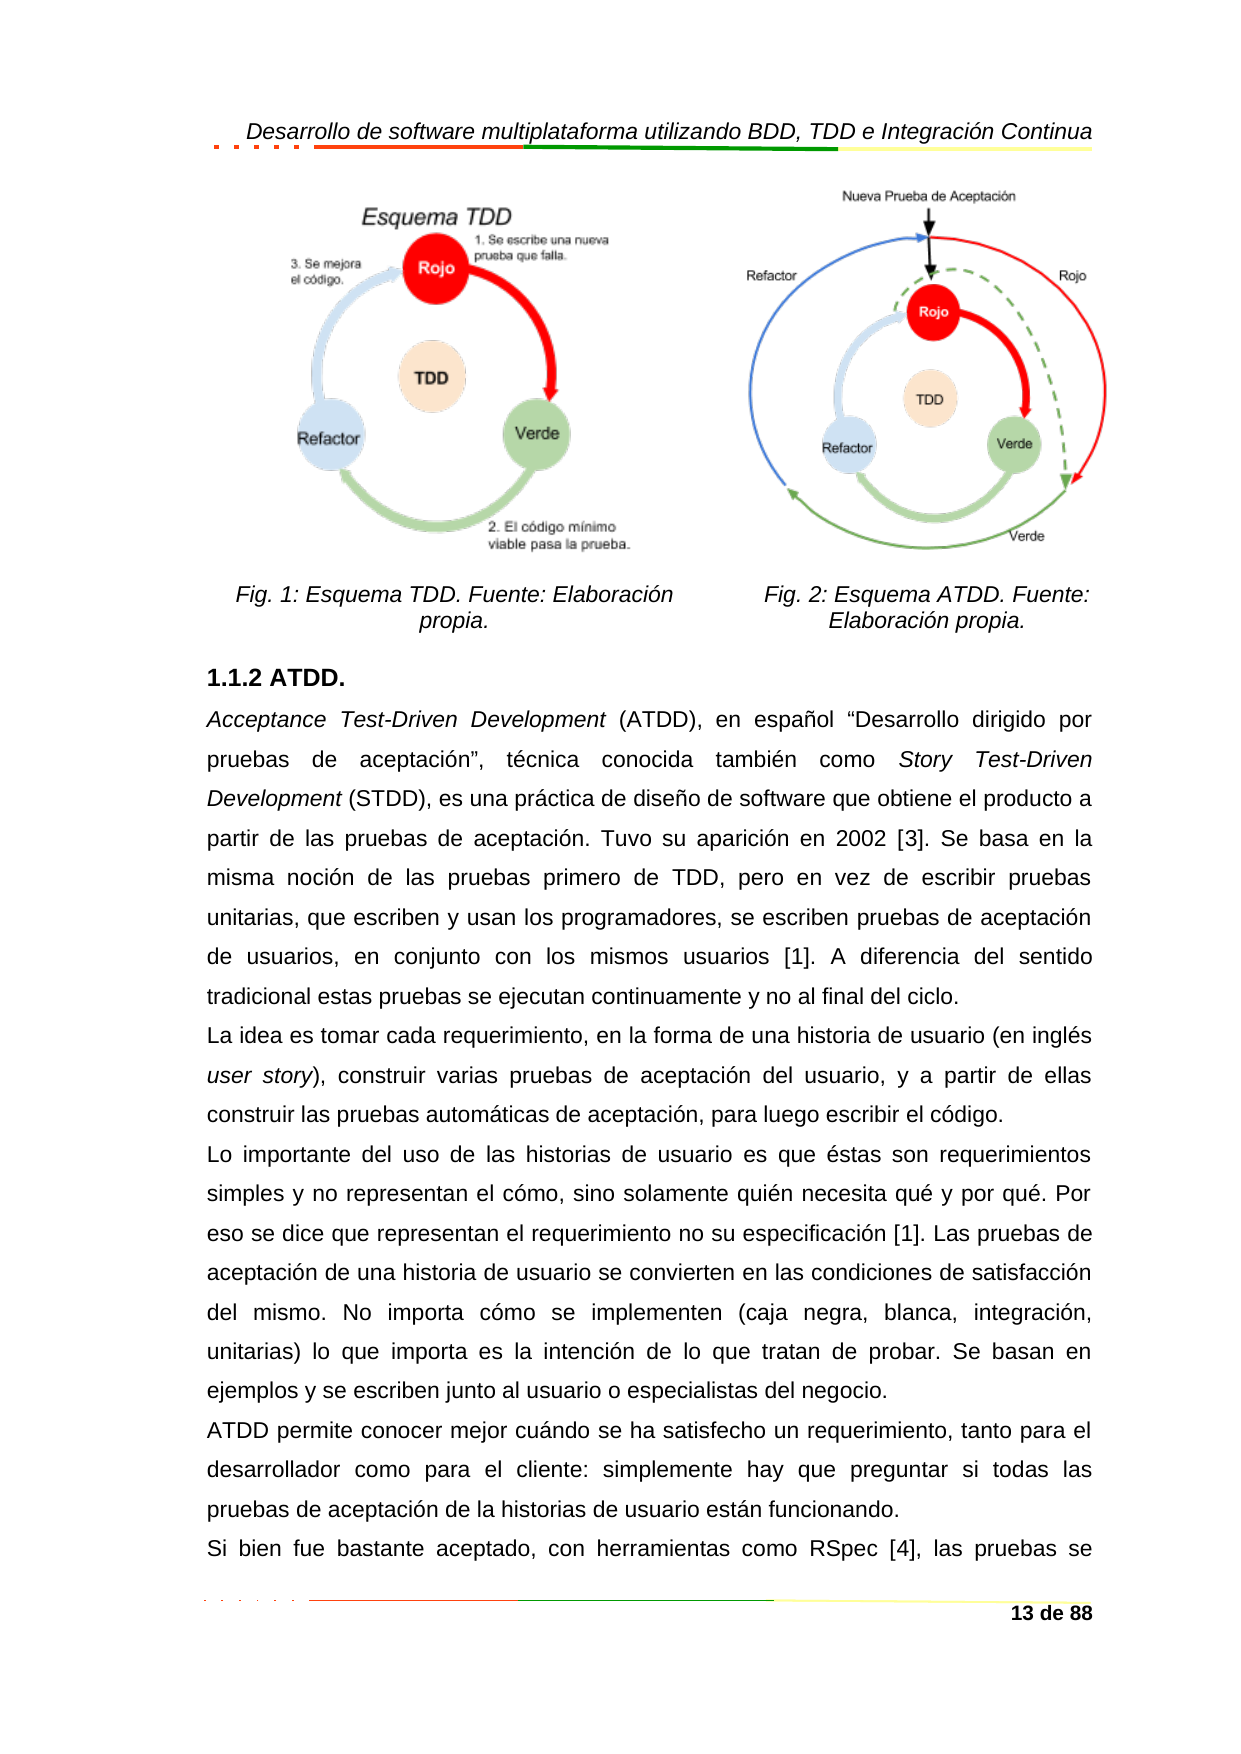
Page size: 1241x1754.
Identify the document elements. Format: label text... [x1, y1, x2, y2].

table_cell Fig. 1: Esquema TDD. Fuente: Elaboración propia. [207, 562, 702, 651]
text ATDD permite conocer mejor cuándo se ha satisfecho un requerimiento, tanto para el desarrollador como para el cliente: simplemente hay que preguntar si todas las pruebas de aceptación de la historias de usuario están funcionando. [207, 1417, 1093, 1522]
text Acceptance Test-Driven Development (ATDD), en español “Desarrollo dirigido por pruebas de aceptación”, técnica conocida también como Story Test-Driven Development (STDD), es una práctica de diseño de software que obtiene el producto a partir de las pruebas de aceptación. Tuvo su aparición en 2002 [3]. Se basa en la misma noción de las pruebas primero de TDD, pero en vez de escribir pruebas unitarias, que escriben y usan los programadores, se escriben pruebas de aceptación de usuarios, en conjunto con los mismos usuarios [1]. A diferencia del sentido tradicional estas pruebas se ejecutan continuamente y no al final del ciclo. [207, 706, 1093, 1009]
text La idea es tomar cada requerimiento, en la forma de una historia de usuario (en inglés user story), construir varias pruebas de aceptación del usuario, y a partir de ellas construir las pruebas automáticas de aceptación, para luego escribir el código. [207, 1022, 1093, 1127]
picture [745, 189, 1109, 550]
table_cell Fig. 2: Esquema ATDD. Fuente: Elaboración propia. [702, 562, 1152, 651]
text Si bien fue bastante aceptado, con herramientas como RSpec [4], las pruebas se [207, 1535, 1093, 1562]
text Lo importante del uso de las historias de usuario es que éstas son requerimientos simples y no representan el cómo, sino solamente quién necesita qué y por qué. Por eso se dice que representan el requerimiento no su especificación [1]. Las pruebas de aceptación de una historia de usuario se convierten en las condiciones de satisfacción del mismo. No importa cómo se implementen (caja negra, blanca, integración, unitarias) lo que importa es la intención de lo que tratan de probar. Se basan en ejemplos y se escriben junto al usuario o especialistas del negocio. [207, 1141, 1093, 1404]
picture [277, 189, 632, 557]
text 1.1.2 ATDD. [207, 663, 1093, 692]
table_header [702, 184, 1152, 562]
table_header [207, 184, 702, 562]
